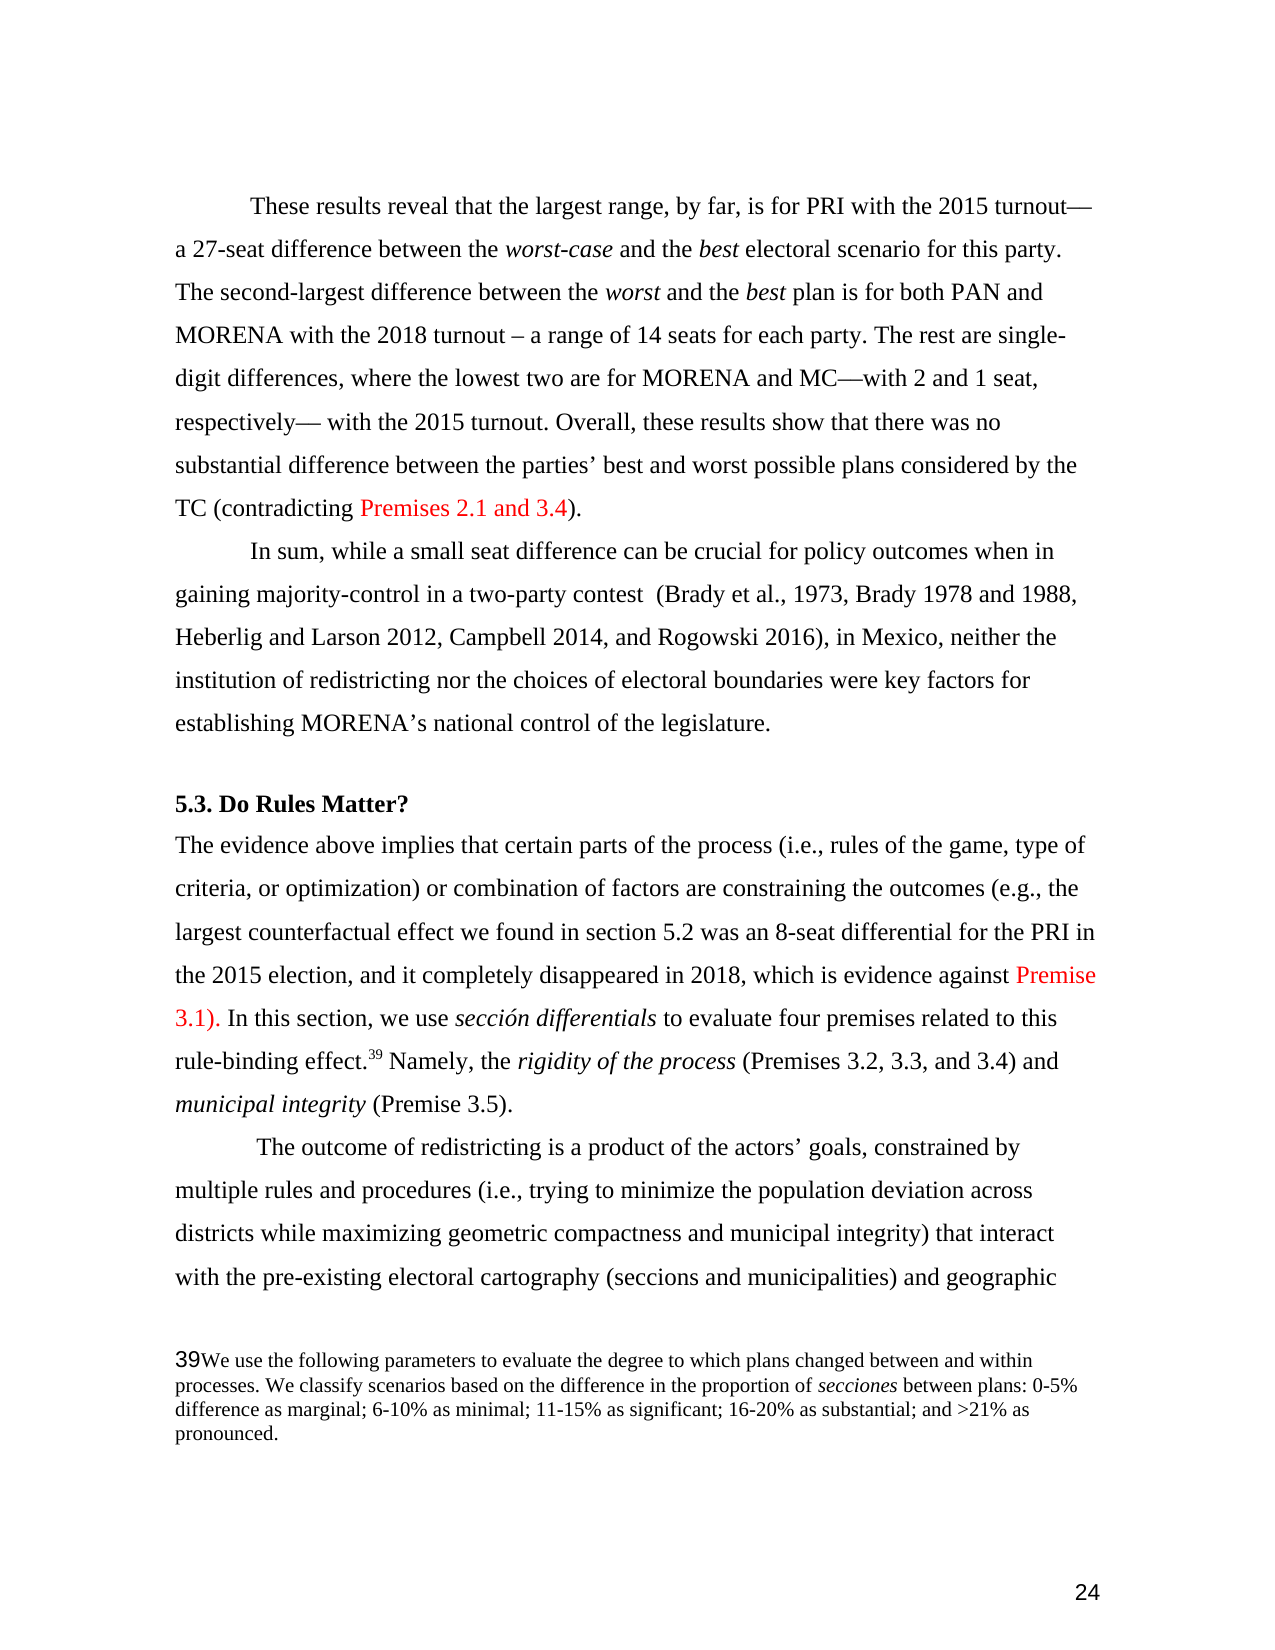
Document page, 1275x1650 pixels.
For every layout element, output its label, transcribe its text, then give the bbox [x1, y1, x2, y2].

text We use the following parameters to evaluate the degree to which plans changed between and within processes. We classify scenarios based on the difference in the proportion of secciones between plans: 0-5% difference as marginal; 6-10% as minimal; 11-15% as significant; 16-20% as substantial; and >21% as pronounced. [175, 1346, 1100, 1445]
text The outcome of redistricting is a product of the actors’ goals, constrained by multiple rules and procedures (i.e., trying to minimize the population deviation across districts while maximizing geometric compactness and municipal integrity) that interact with the pre-existing electoral cartography (seccions and municipalities) and geographic [175, 1132, 1100, 1290]
text In sum, while a small seat difference can be crucial for policy outcomes when in gaining majority-control in a two-party contest (Brady et al., 1973, Brady 1978 and 1988, Heberlig and Larson 2012, Campbell 2014, and Rogowski 2016), in Mexico, neither the institution of redistricting nor the choices of electoral boundaries were key factors for establishing MORENA’s national control of the legislature. [175, 536, 1100, 737]
text These results reveal that the largest range, by far, is for PRI with the 2015 turnout––a 27-seat difference between the worst-case and the best electoral scenario for this party. The second-largest difference between the worst and the best plan is for both PAN and MORENA with the 2018 turnout – a range of 14 seats for each party. The rest are single-digit differences, where the lowest two are for MORENA and MC––with 2 and 1 seat, respectively–– with the 2015 turnout. Overall, these results show that there was no substantial difference between the parties’ best and worst possible plans considered by the TC (contradicting Premises 2.1 and 3.4). [175, 191, 1100, 522]
text The evidence above implies that certain parts of the process (i.e., rules of the game, type of criteria, or optimization) or combination of factors are constraining the outcomes (e.g., the largest counterfactual effect we found in section 5.2 was an 8-seat differential for the PRI in the 2015 election, and it completely disappeared in 2018, which is evidence against Premise 3.1). In this section, we use sección differentials to evaluate four premises related to this rule-binding effect. Namely, the rigidity of the process (Premises 3.2, 3.3, and 3.4) and municipal integrity (Premise 3.5). [175, 830, 1100, 1118]
subtitle 5.3. Do Rules Matter? [175, 789, 1100, 818]
